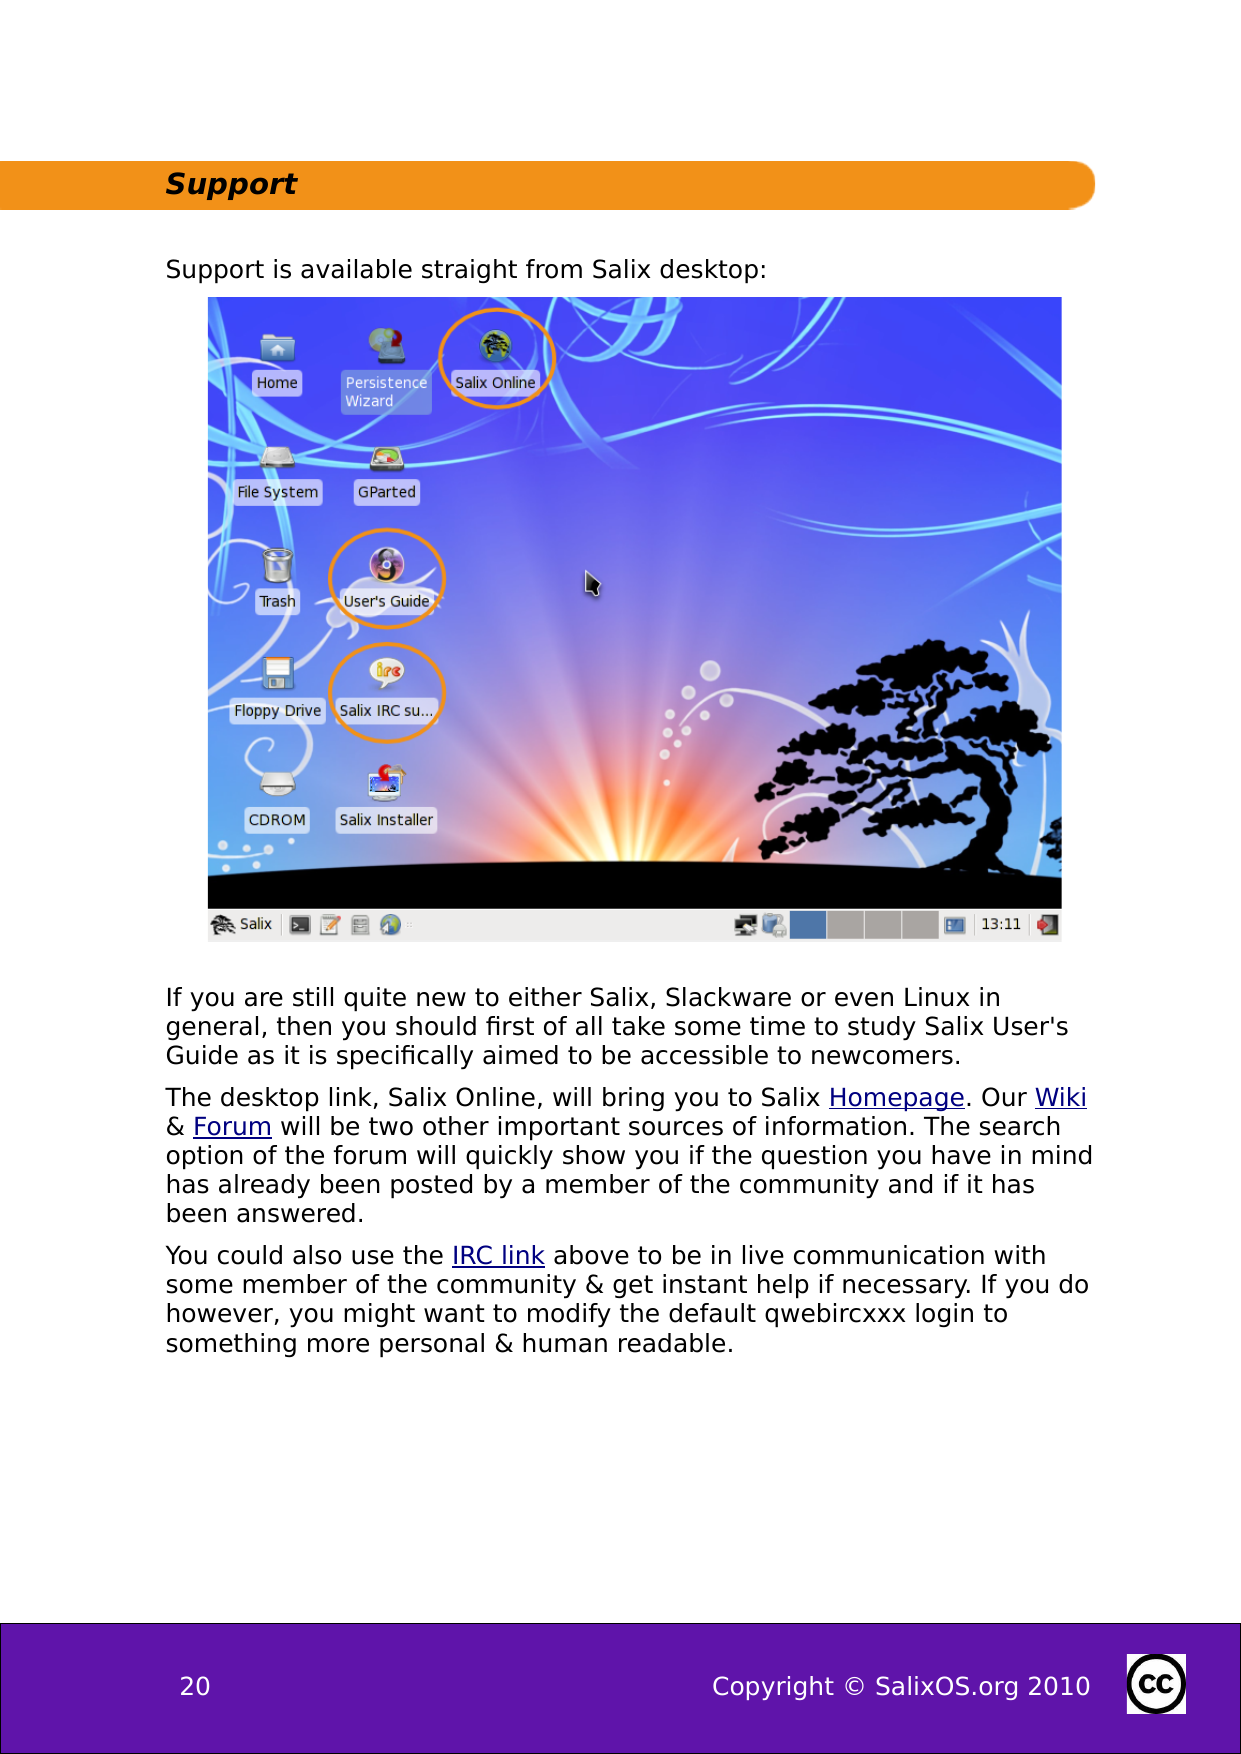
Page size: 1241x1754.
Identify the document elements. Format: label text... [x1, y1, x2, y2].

picture [0, 161, 1096, 210]
picture [1126, 1654, 1186, 1714]
text The desktop link, Salix Online, will bring you to Salix Homepage. Our Wiki & Forum will be two other important sources of information. The search option of the forum will quickly show you if the question you have in mind has already been posted by a member of the community and if it has been answered. [165, 1083, 1104, 1229]
text Support is available straight from Salix desktop: [165, 256, 1104, 285]
text You could also use the IRC link above to be in live communication with some member of the community & get instant help if necessary. If you do however, you might want to modify the default qwebircxxx login to something more personal & human readable. [165, 1241, 1104, 1358]
picture [207, 297, 1062, 942]
subtitle Support [1096, 167, 1104, 201]
text If you are still quite new to either Salix, Slackware or even Linux in general, then you should first of all take some time to study Salix User's Guide as it is specifically aimed to be accessible to newcomers. [165, 983, 1104, 1071]
